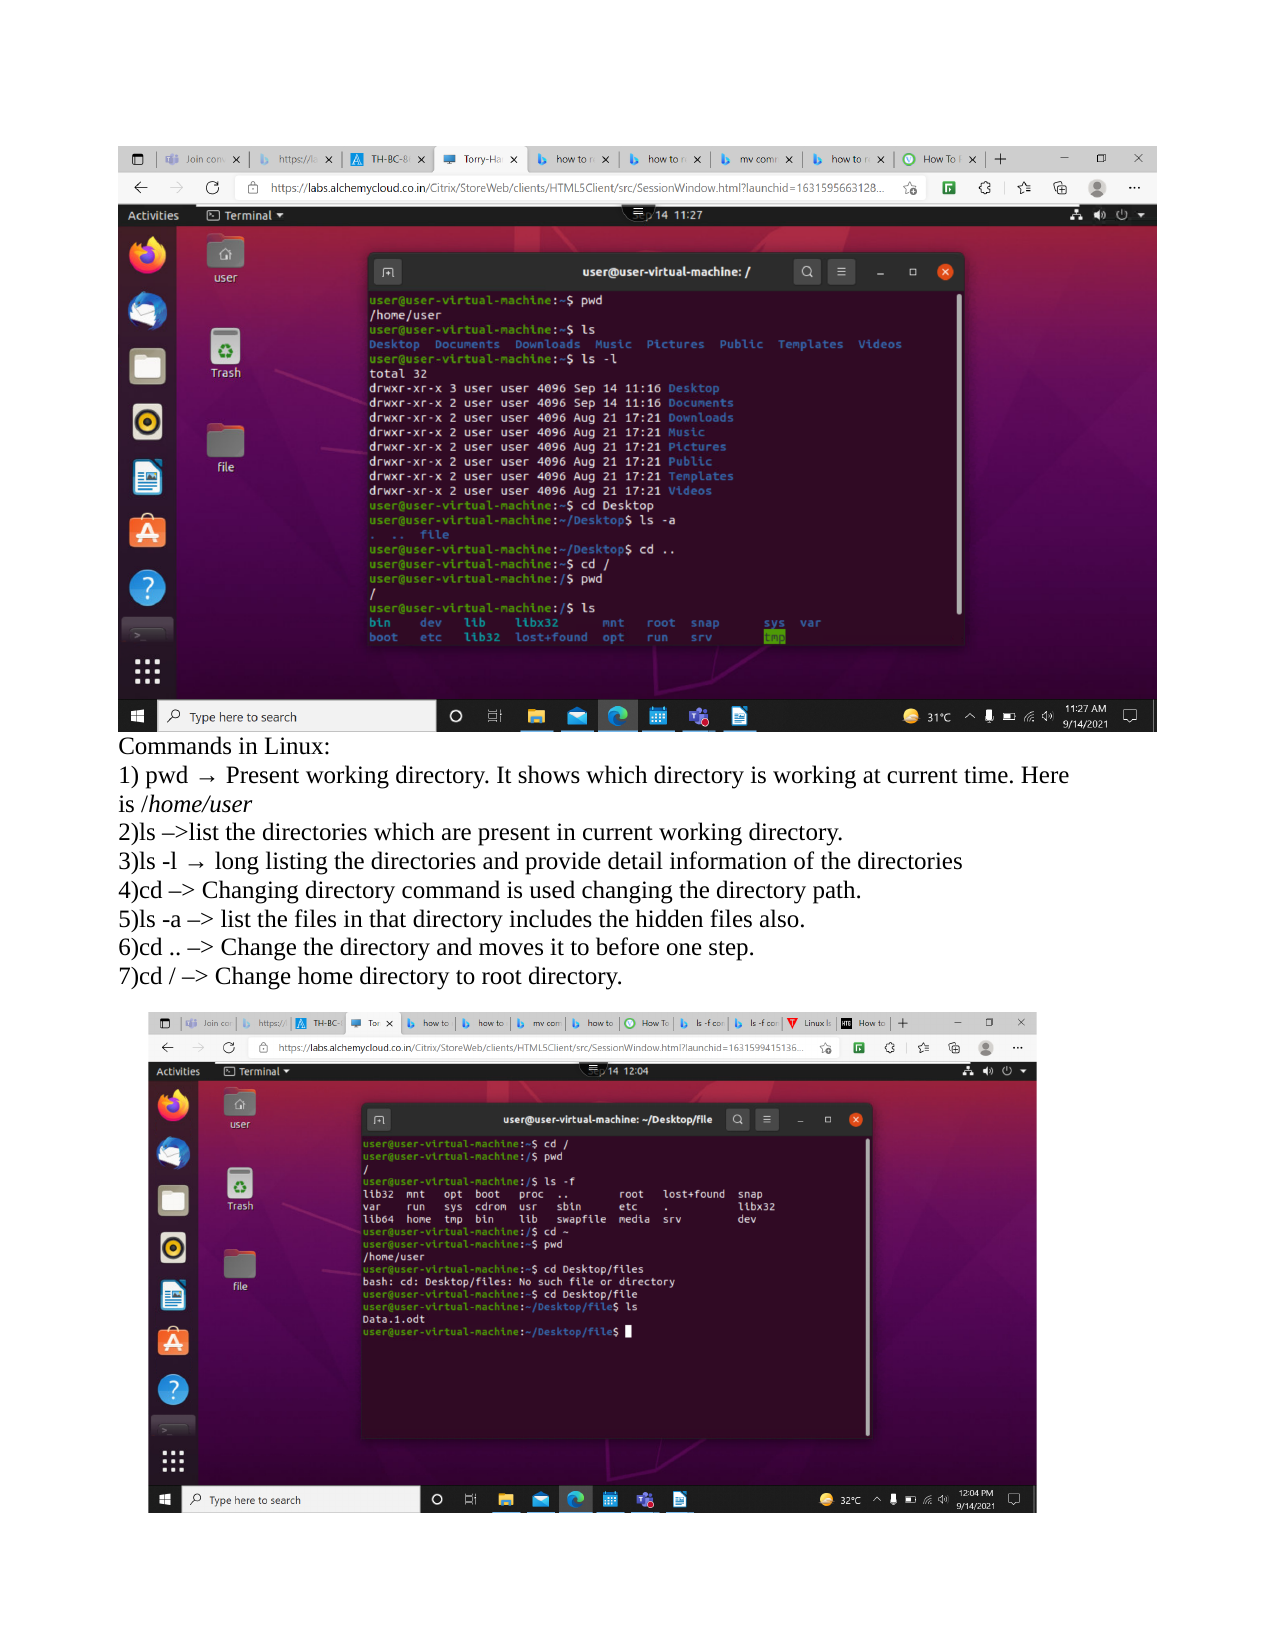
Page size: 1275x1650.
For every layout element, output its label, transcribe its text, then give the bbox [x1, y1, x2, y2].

text 3)ls -l → long listing the directories and provide detail information of the directories [118, 846, 1157, 875]
text 6)cd .. –> Change the directory and moves it to before one step. [118, 932, 1157, 961]
text 4)cd –> Changing directory command is used changing the directory path. [118, 875, 1157, 904]
text 2)ls –>list the directories which are present in current working directory. [118, 817, 1157, 846]
picture [118, 146, 1157, 732]
picture [148, 1012, 1037, 1513]
text 7)cd / –> Change home directory to root directory. [118, 961, 1157, 990]
text 1) pwd → Present working directory. It shows which directory is working at current time. Here is /home/user [118, 760, 1157, 817]
text 5)ls -a –> list the files in that directory includes the hidden files also. [118, 904, 1157, 932]
text Commands in Linux: [118, 732, 1157, 760]
